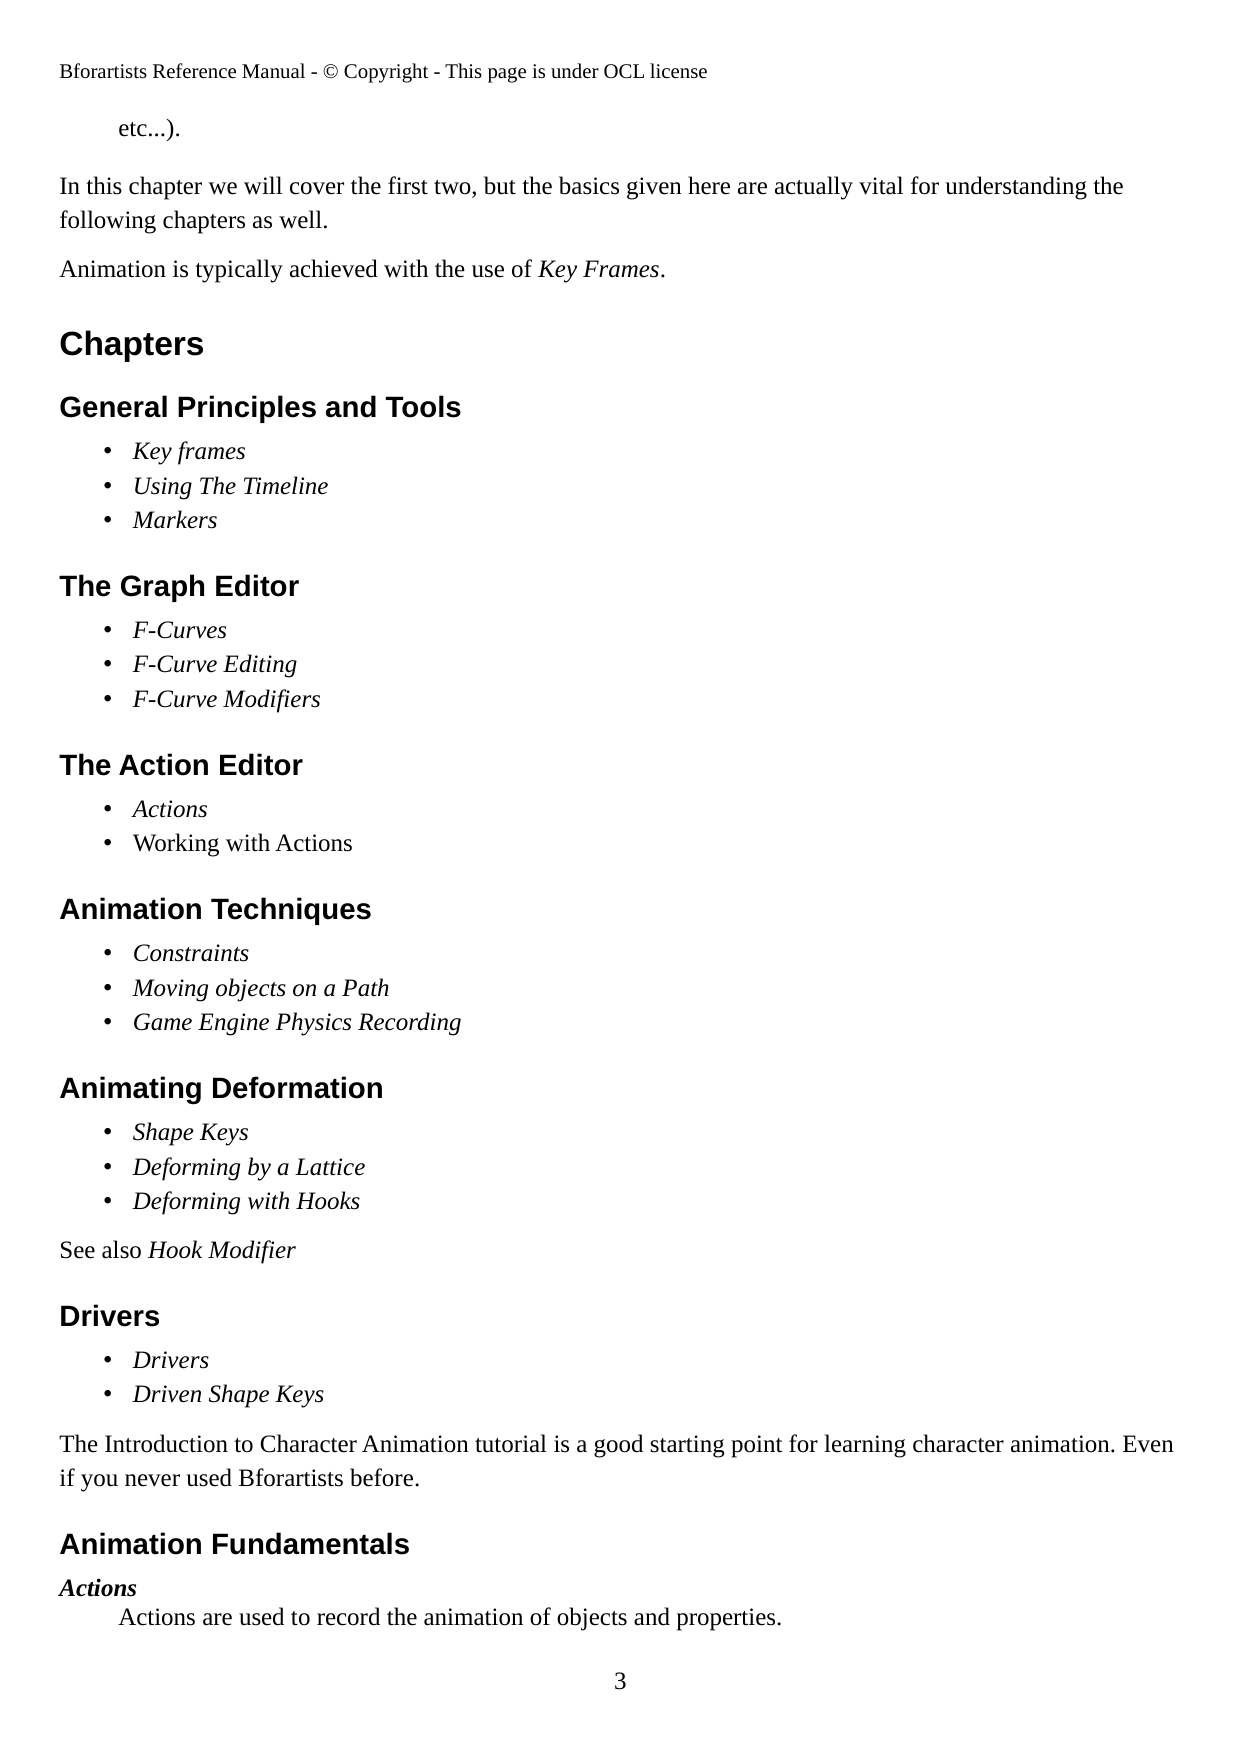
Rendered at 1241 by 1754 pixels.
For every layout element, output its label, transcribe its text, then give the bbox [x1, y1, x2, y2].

list F-Curve Modifiers [103, 684, 1181, 713]
subtitle The Graph Editor [59, 569, 1181, 603]
subtitle Actions [59, 1573, 1181, 1602]
subtitle Animation Fundamentals [59, 1527, 1181, 1561]
list Driven Shape Keys [103, 1379, 1181, 1408]
text The Introduction to Character Animation tutorial is a good starting point for learning character animation. Even if you never used Bforartists before. [59, 1429, 1181, 1492]
list Shape Keys [103, 1117, 1181, 1146]
list Deforming with Hooks [103, 1186, 1181, 1215]
list F-Curves [103, 615, 1181, 644]
text Animation is typically achieved with the use of Key Frames. [59, 254, 1181, 283]
list Working with Actions [103, 828, 1181, 857]
list Key frames [103, 436, 1181, 465]
subtitle The Action Editor [59, 748, 1181, 781]
list Using The Timeline [103, 471, 1181, 499]
list Actions [103, 794, 1181, 823]
subtitle Animation Techniques [59, 892, 1181, 926]
subtitle Animating Deformation [59, 1071, 1181, 1105]
list Actions are used to record the animation of objects and properties. [118, 1602, 1181, 1631]
list Markers [103, 505, 1181, 534]
list Constraints [103, 938, 1181, 967]
text In this chapter we will cover the first two, but the basics given here are actually vital for understanding the following chapters as well. [59, 171, 1181, 234]
list etc...). [118, 113, 1181, 141]
subtitle General Principles and Tools [59, 390, 1181, 424]
subtitle Drivers [59, 1299, 1181, 1333]
subtitle Chapters [59, 324, 1181, 363]
text See also Hook Modifier [59, 1235, 1181, 1264]
list Deforming by a Lattice [103, 1152, 1181, 1180]
list Game Engine Physics Recording [103, 1007, 1181, 1036]
list Drivers [103, 1345, 1181, 1374]
list F-Curve Editing [103, 649, 1181, 678]
list Moving objects on a Path [103, 973, 1181, 1002]
